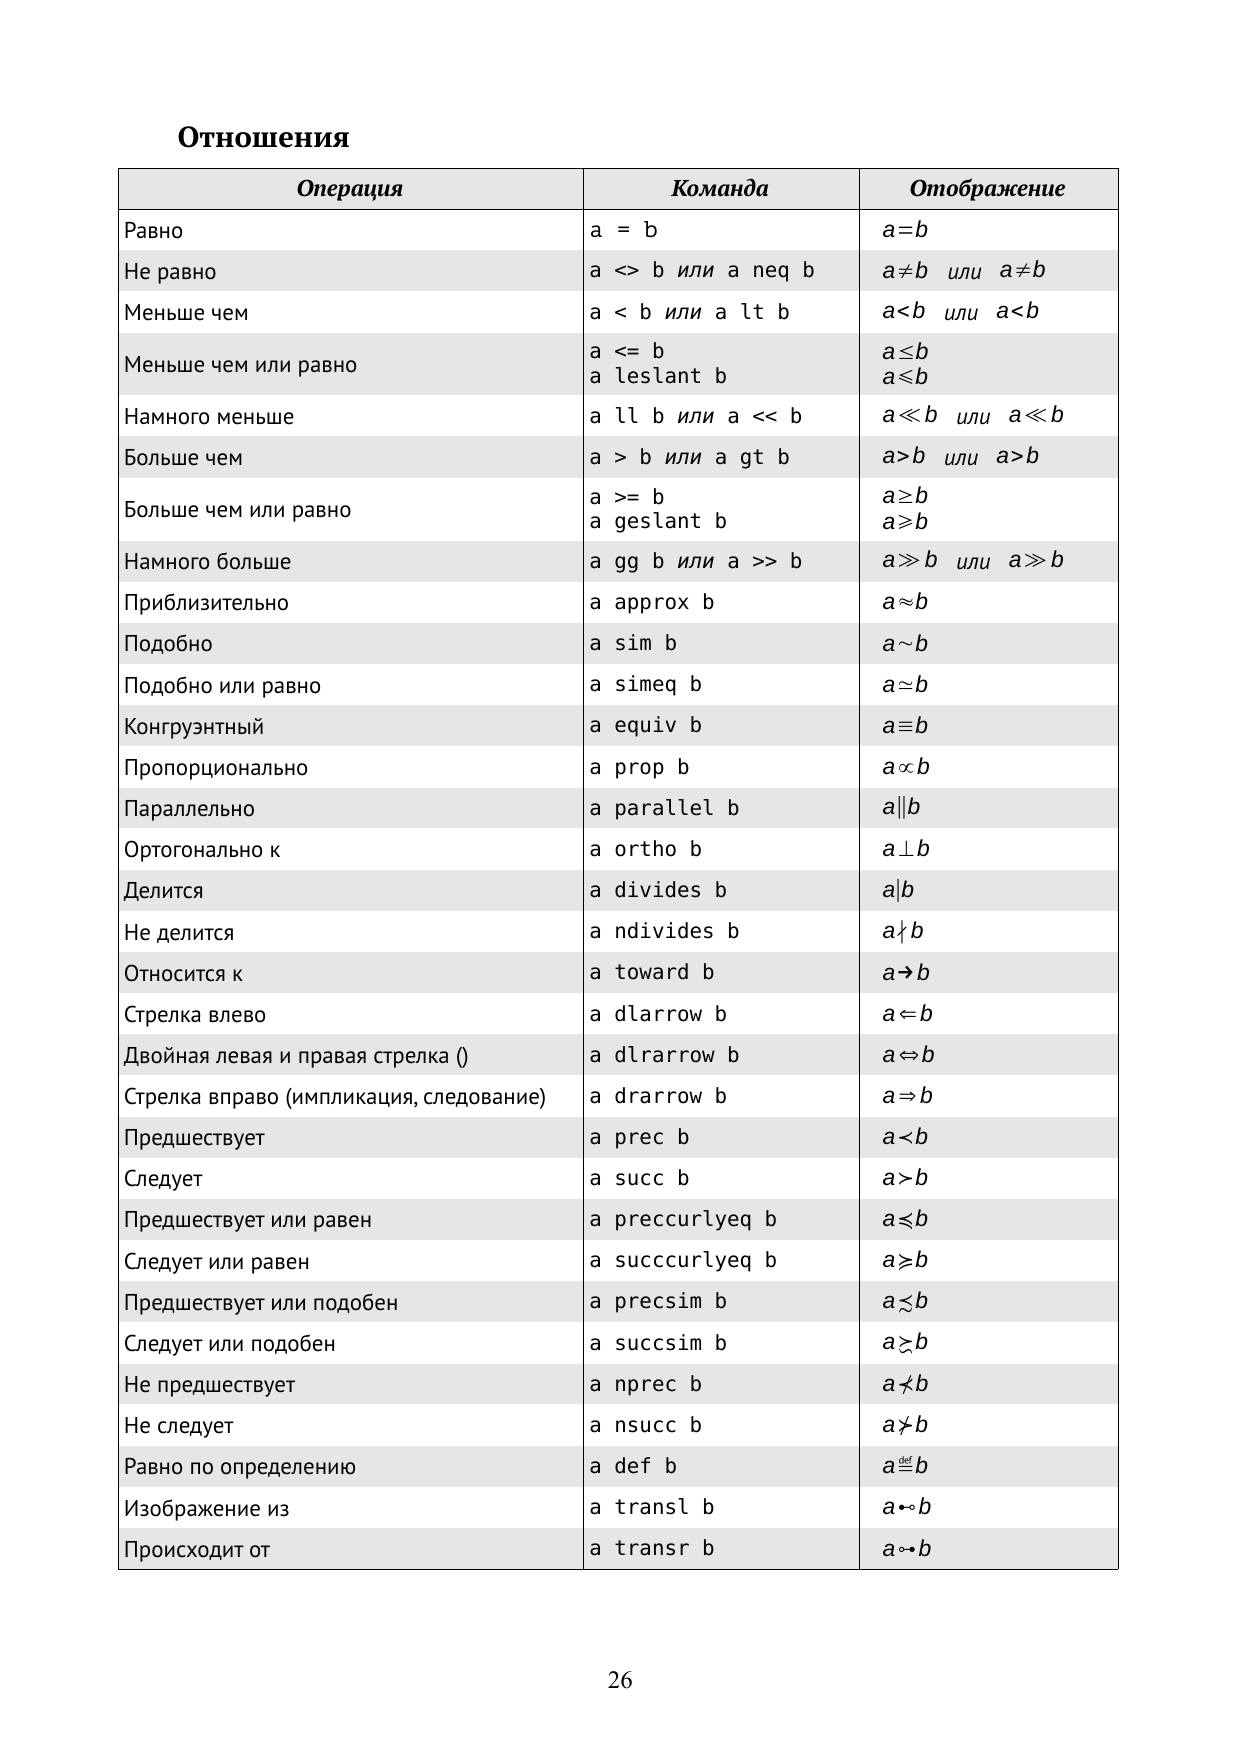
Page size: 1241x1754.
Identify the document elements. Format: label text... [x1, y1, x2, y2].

table_cell a prec b [584, 1117, 859, 1158]
table_cell a transl b [584, 1487, 859, 1528]
table_cell a approx b [584, 582, 859, 623]
table_cell или [860, 541, 1118, 582]
table_cell a succsim b [584, 1322, 859, 1363]
table_cell [860, 993, 1118, 1034]
table_cell или [860, 395, 1118, 436]
table_cell Изображение из [119, 1487, 583, 1528]
table_cell или [860, 291, 1118, 332]
table_cell a succcurlyeq b [584, 1240, 859, 1281]
table_cell a nsucc b [584, 1405, 859, 1446]
table_cell [860, 623, 1118, 664]
table_cell Намного меньше [119, 395, 583, 436]
table_cell [860, 1364, 1118, 1404]
table_cell a divides b [584, 870, 859, 911]
table_cell a ortho b [584, 829, 859, 870]
table_cell Больше чем [119, 436, 583, 478]
table_cell a transr b [584, 1528, 859, 1569]
table_cell [860, 210, 1118, 250]
table_cell Не следует [119, 1405, 583, 1446]
table_cell [860, 1240, 1118, 1281]
table_cell a simeq b [584, 664, 859, 705]
table_cell Двойная левая и правая стрелка () [119, 1034, 583, 1075]
table_cell [860, 1528, 1118, 1569]
table_cell Намного больше [119, 541, 583, 582]
table_cell [860, 1405, 1118, 1446]
table_cell a drarrow b [584, 1075, 859, 1117]
table_cell Следует [119, 1158, 583, 1199]
table_cell Стрелка влево [119, 993, 583, 1034]
table_cell a ndivides b [584, 911, 859, 952]
table_cell Относится к [119, 952, 583, 993]
table_cell [860, 1322, 1118, 1363]
table_header Отображение [860, 169, 1118, 209]
table_cell или [860, 436, 1118, 478]
table_cell [860, 478, 1118, 541]
table_cell Ортогонально к [119, 829, 583, 870]
table_cell Пропорционально [119, 746, 583, 787]
table_cell [860, 1281, 1118, 1322]
table_cell a equiv b [584, 705, 859, 746]
table_cell Предшествует или подобен [119, 1281, 583, 1322]
table_cell Не равно [119, 250, 583, 291]
table_cell [860, 705, 1118, 746]
table_cell a >= b a geslant b [584, 478, 859, 541]
table_cell Не делится [119, 911, 583, 952]
table_cell a dlarrow b [584, 993, 859, 1034]
table_cell [860, 1075, 1118, 1117]
table_cell [860, 911, 1118, 952]
table_cell Приблизительно [119, 582, 583, 623]
table_cell Меньше чем или равно [119, 333, 583, 395]
table_cell a def b [584, 1446, 859, 1487]
table_cell Меньше чем [119, 291, 583, 332]
table_cell Конгруэнтный [119, 705, 583, 746]
table_cell [860, 1158, 1118, 1199]
table_cell a toward b [584, 952, 859, 993]
table_cell Равно по определению [119, 1446, 583, 1487]
table_cell [860, 1117, 1118, 1158]
subtitle Отношения [177, 118, 1122, 156]
table_cell a ll b или a << b [584, 395, 859, 436]
table_cell Стрелка вправо (импликация, следование) [119, 1075, 583, 1117]
table_cell [860, 333, 1118, 395]
table_cell Предшествует [119, 1117, 583, 1158]
table_cell Равно [119, 210, 583, 250]
table_cell a > b или a gt b [584, 436, 859, 478]
table_cell [860, 664, 1118, 705]
table_cell a gg b или a >> b [584, 541, 859, 582]
table_cell [860, 829, 1118, 870]
table_cell или [860, 250, 1118, 291]
table_cell a precsim b [584, 1281, 859, 1322]
table_header Операция [119, 169, 583, 209]
table_cell Подобно или равно [119, 664, 583, 705]
table_cell Больше чем или равно [119, 478, 583, 541]
table_cell Происходит от [119, 1528, 583, 1569]
table_cell [860, 582, 1118, 623]
table_cell [860, 952, 1118, 993]
table_cell Параллельно [119, 788, 583, 828]
table_cell [860, 788, 1118, 828]
table_cell a dlrarrow b [584, 1034, 859, 1075]
table_cell a succ b [584, 1158, 859, 1199]
table_cell [860, 1446, 1118, 1487]
table_cell Следует или подобен [119, 1322, 583, 1363]
table_cell Следует или равен [119, 1240, 583, 1281]
table_cell a = b [584, 210, 859, 250]
table_cell a <= b a leslant b [584, 333, 859, 395]
table_cell [860, 1487, 1118, 1528]
table_cell a prop b [584, 746, 859, 787]
table_cell Подобно [119, 623, 583, 664]
table_cell Делится [119, 870, 583, 911]
table_cell [860, 746, 1118, 787]
table_cell [860, 1199, 1118, 1240]
table_cell a parallel b [584, 788, 859, 828]
table_cell a nprec b [584, 1364, 859, 1404]
table_cell Предшествует или равен [119, 1199, 583, 1240]
table_cell Не предшествует [119, 1364, 583, 1404]
table_header Команда [584, 169, 859, 209]
table_cell [860, 870, 1118, 911]
table_cell a preccurlyeq b [584, 1199, 859, 1240]
table_cell a < b или a lt b [584, 291, 859, 332]
table_cell a <> b или a neq b [584, 250, 859, 291]
table_cell a sim b [584, 623, 859, 664]
table_cell [860, 1034, 1118, 1075]
